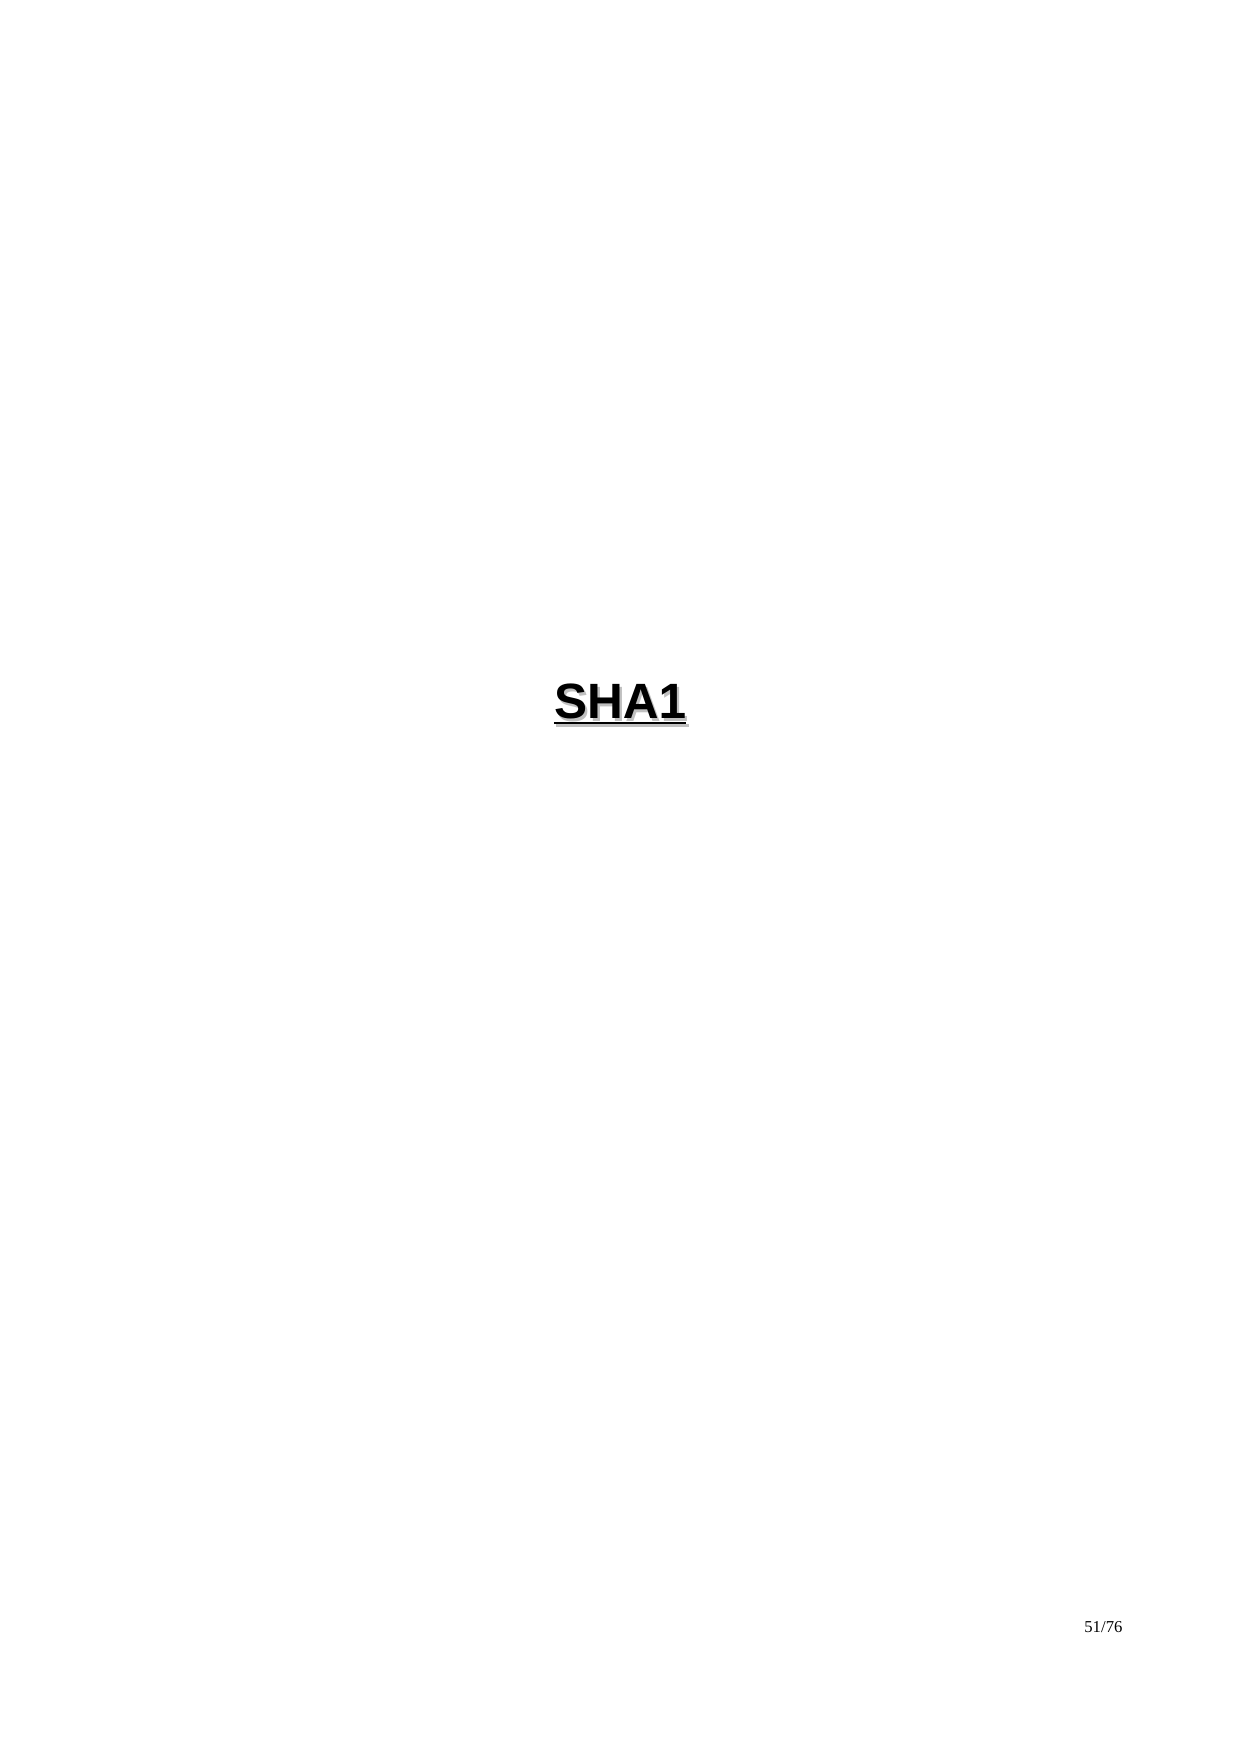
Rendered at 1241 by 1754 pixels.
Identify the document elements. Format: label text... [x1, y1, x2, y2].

subtitle SHA1 [118, 672, 1122, 729]
